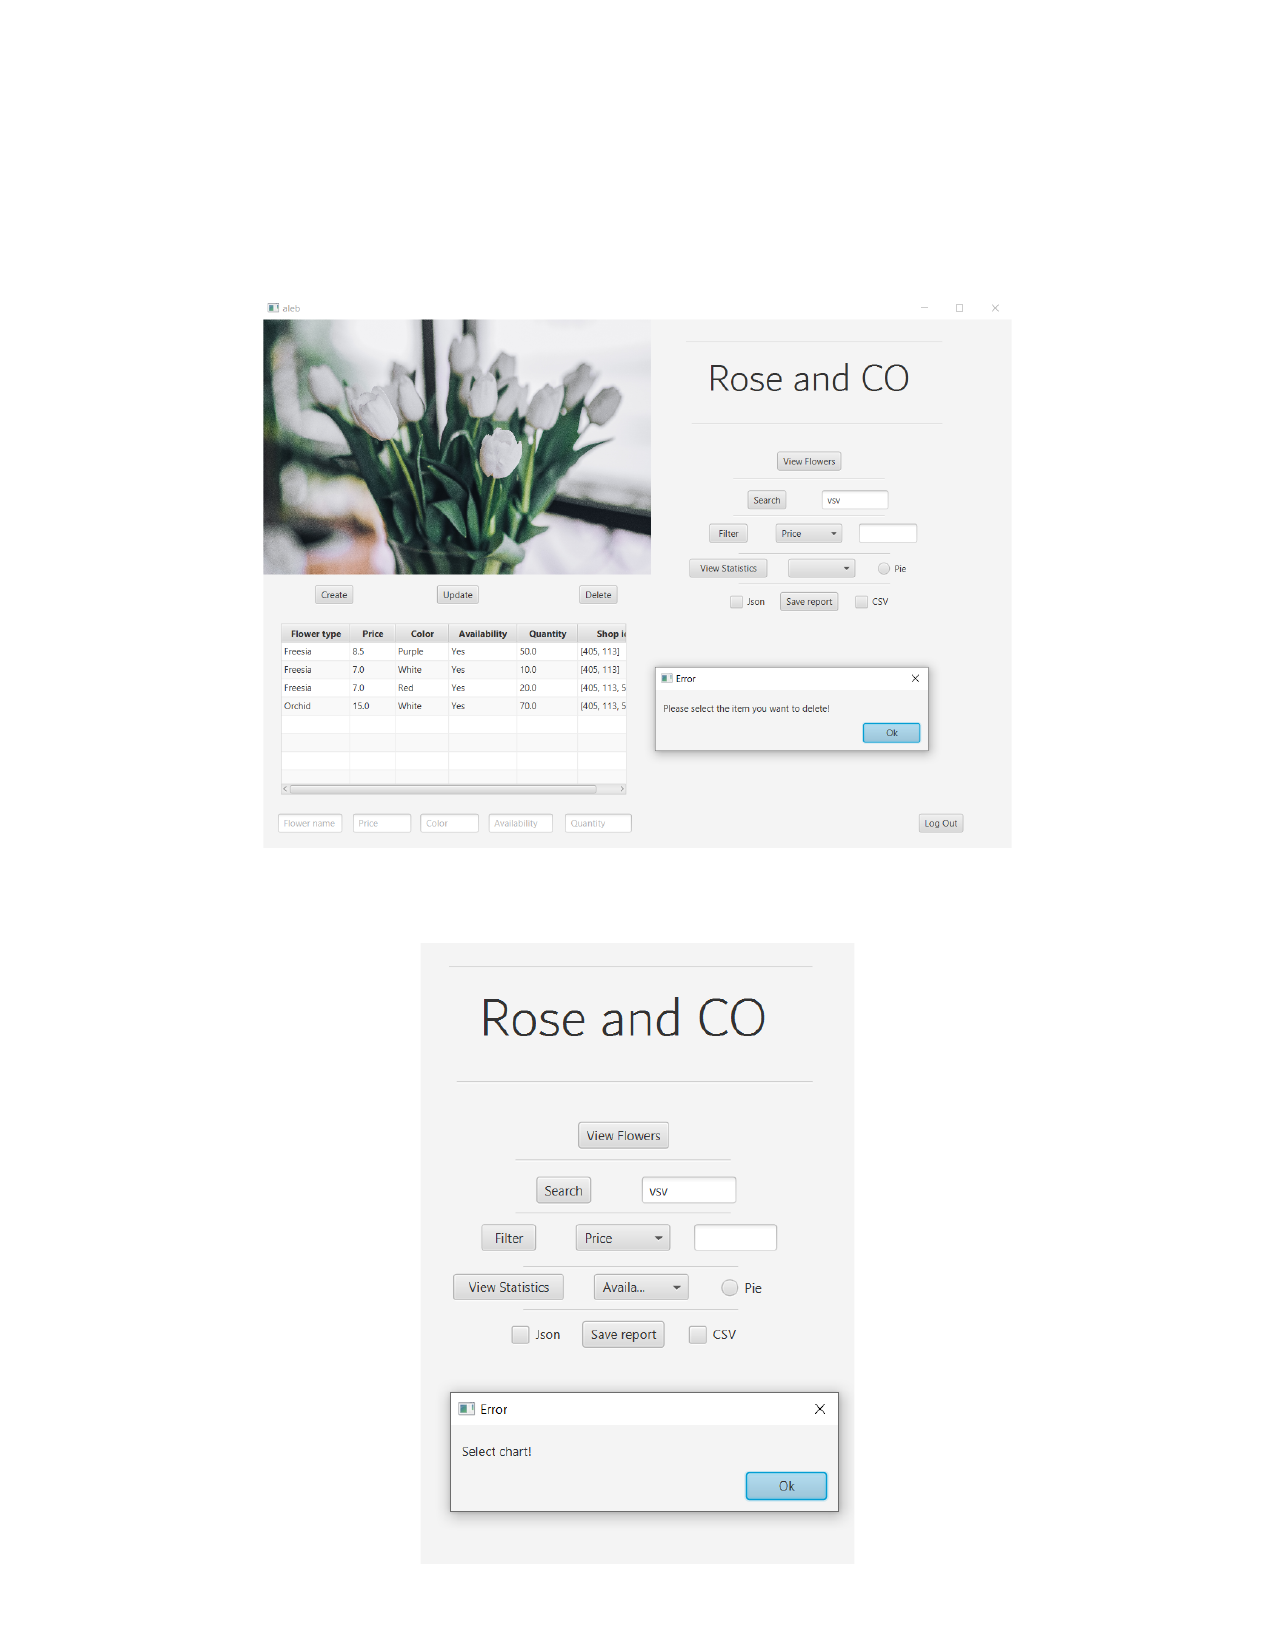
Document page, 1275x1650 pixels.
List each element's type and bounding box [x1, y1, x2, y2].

picture [263, 298, 1012, 848]
picture [420, 943, 855, 1564]
